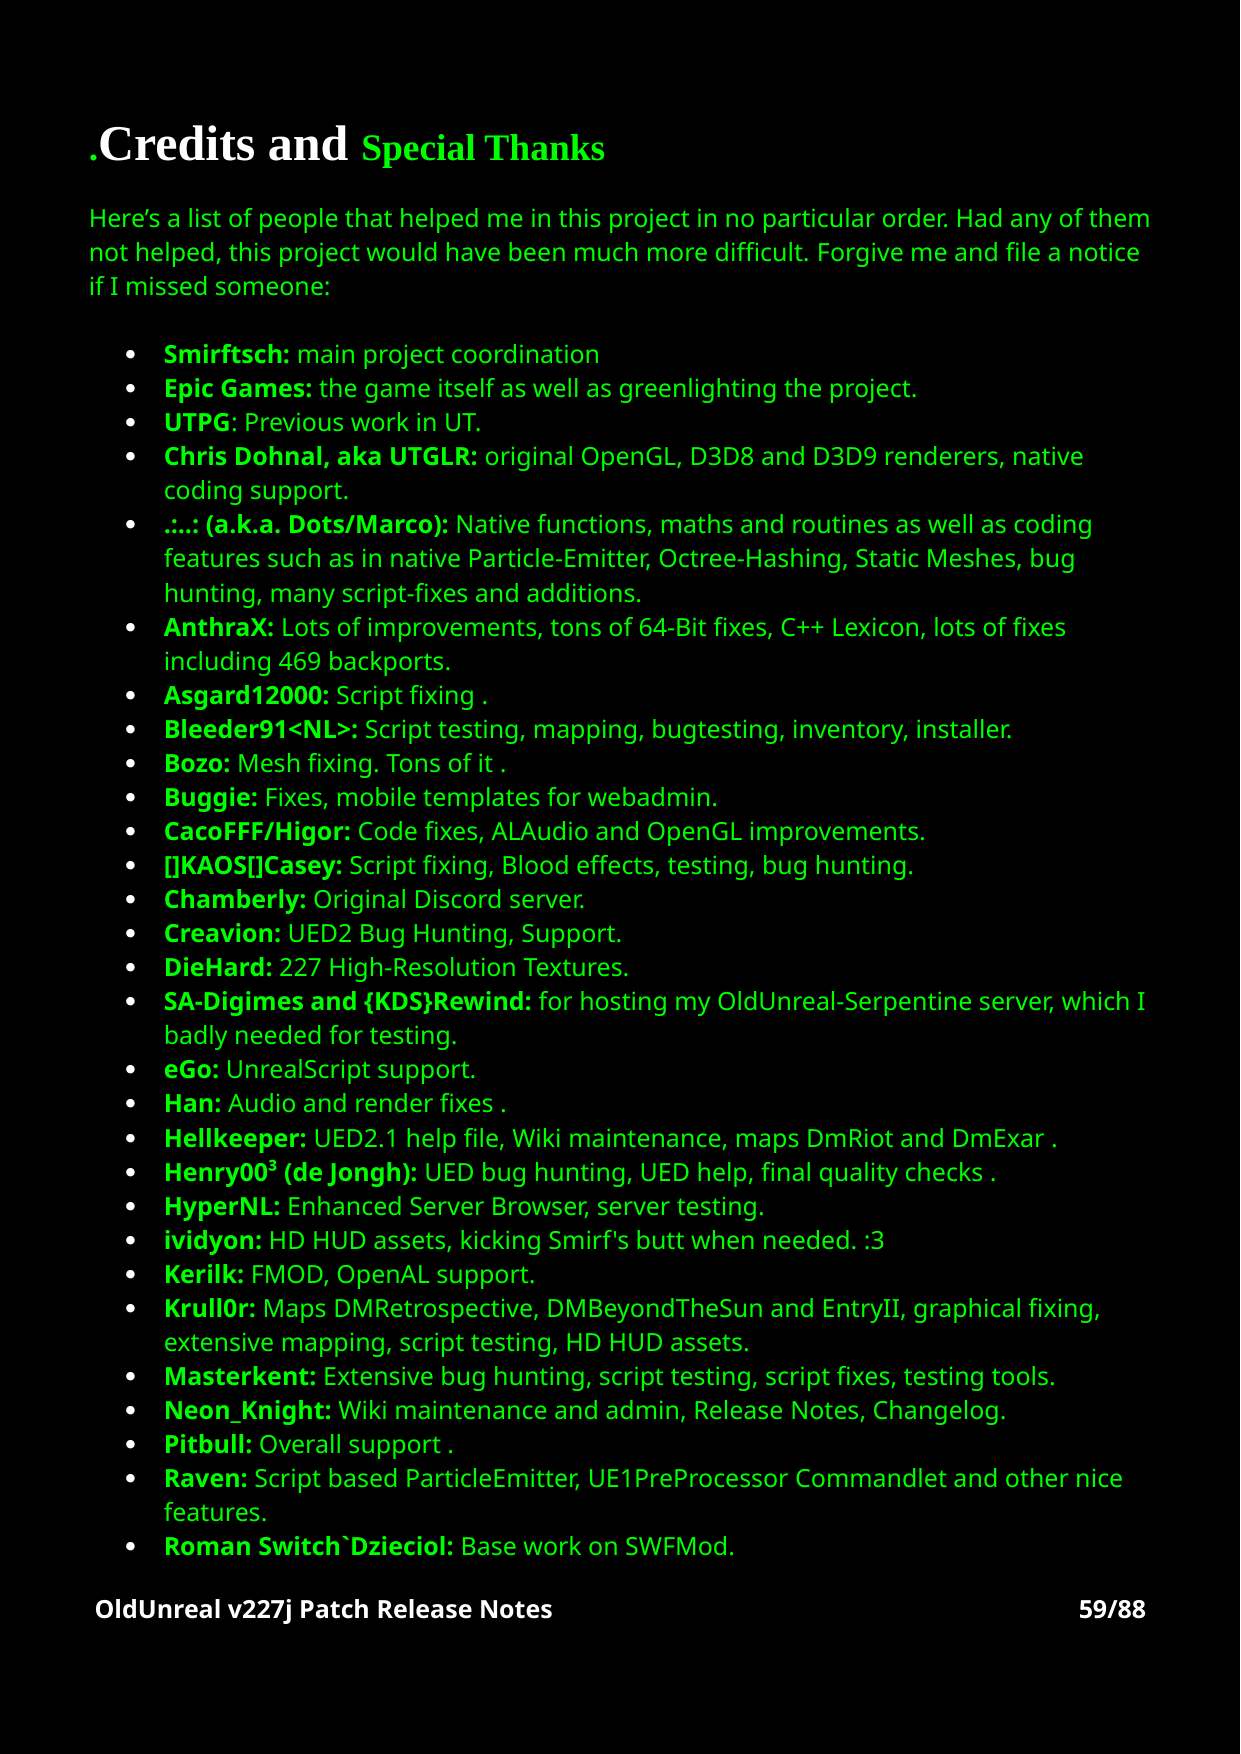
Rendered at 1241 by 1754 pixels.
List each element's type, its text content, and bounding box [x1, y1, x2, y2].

list Bozo: Mesh fixing. Tons of it . [126, 746, 1152, 779]
list SA-Digimes and {KDS}Rewind: for hosting my OldUnreal-Serpentine server, which I badly needed for testing. [126, 984, 1152, 1052]
list Raven: Script based ParticleEmitter, UE1PreProcessor Commandlet and other nice features. [126, 1461, 1152, 1529]
list Epic Games: the game itself as well as greenlighting the project. [126, 371, 1152, 405]
list eGo: UnrealScript support. [126, 1052, 1152, 1086]
list DieHard: 227 High-Resolution Textures. [126, 950, 1152, 984]
list Chris Dohnal, aka UTGLR: original OpenGL, D3D8 and D3D9 renderers, native coding support. [126, 439, 1152, 507]
list Chamberly: Original Discord server. [126, 882, 1152, 916]
list CacoFFF/Higor: Code fixes, ALAudio and OpenGL improvements. [126, 814, 1152, 848]
list AnthraX: Lots of improvements, tons of 64-Bit fixes, C++ Lexicon, lots of fixes including 469 backports. [126, 609, 1152, 677]
list Asgard12000: Script fixing . [126, 677, 1152, 711]
list Smirftsch: main project coordination [126, 337, 1152, 371]
list Kerilk: FMOD, OpenAL support. [126, 1256, 1152, 1291]
list Krull0r: Maps DMRetrospective, DMBeyondTheSun and EntryII, graphical fixing, extensive mapping, script testing, HD HUD assets. [126, 1291, 1152, 1359]
list UTPG: Previous work in UT. [126, 405, 1152, 439]
list Pitbull: Overall support . [126, 1427, 1152, 1461]
list Neon_Knight: Wiki maintenance and admin, Release Notes, Changelog. [126, 1393, 1152, 1427]
list Roman Switch`Dzieciol: Base work on SWFMod. [126, 1529, 1152, 1563]
list ividyon: HD HUD assets, kicking Smirf's butt when needed. :3 [126, 1222, 1152, 1256]
list Han: Audio and render fixes . [126, 1086, 1152, 1120]
list Buggie: Fixes, mobile templates for webadmin. [126, 779, 1152, 814]
list Masterkent: Extensive bug hunting, script testing, script fixes, testing tools. [126, 1359, 1152, 1393]
list Creavion: UED2 Bug Hunting, Support. [126, 916, 1152, 950]
list .:..: (a.k.a. Dots/Marco): Native functions, maths and routines as well as coding features such as in native Particle-Emitter, Octree-Hashing, Static Meshes, bug hunting, many script-fixes and additions. [126, 507, 1152, 609]
list Henry00³ (de Jongh): UED bug hunting, UED help, final quality checks . [126, 1154, 1152, 1188]
list []KAOS[]Casey: Script fixing, Blood effects, testing, bug hunting. [126, 848, 1152, 882]
list HyperNL: Enhanced Server Browser, server testing. [126, 1188, 1152, 1222]
text Here’s a list of people that helped me in this project in no particular order. Had any of them not helped, this project would have been much more difficult. Forgive me and file a notice if I missed someone: [88, 201, 1152, 303]
list Hellkeeper: UED2.1 help file, Wiki maintenance, maps DmRiot and DmExar . [126, 1120, 1152, 1154]
subtitle Credits and Special Thanks [88, 113, 1152, 171]
list Bleeder91<NL>: Script testing, mapping, bugtesting, inventory, installer. [126, 711, 1152, 746]
